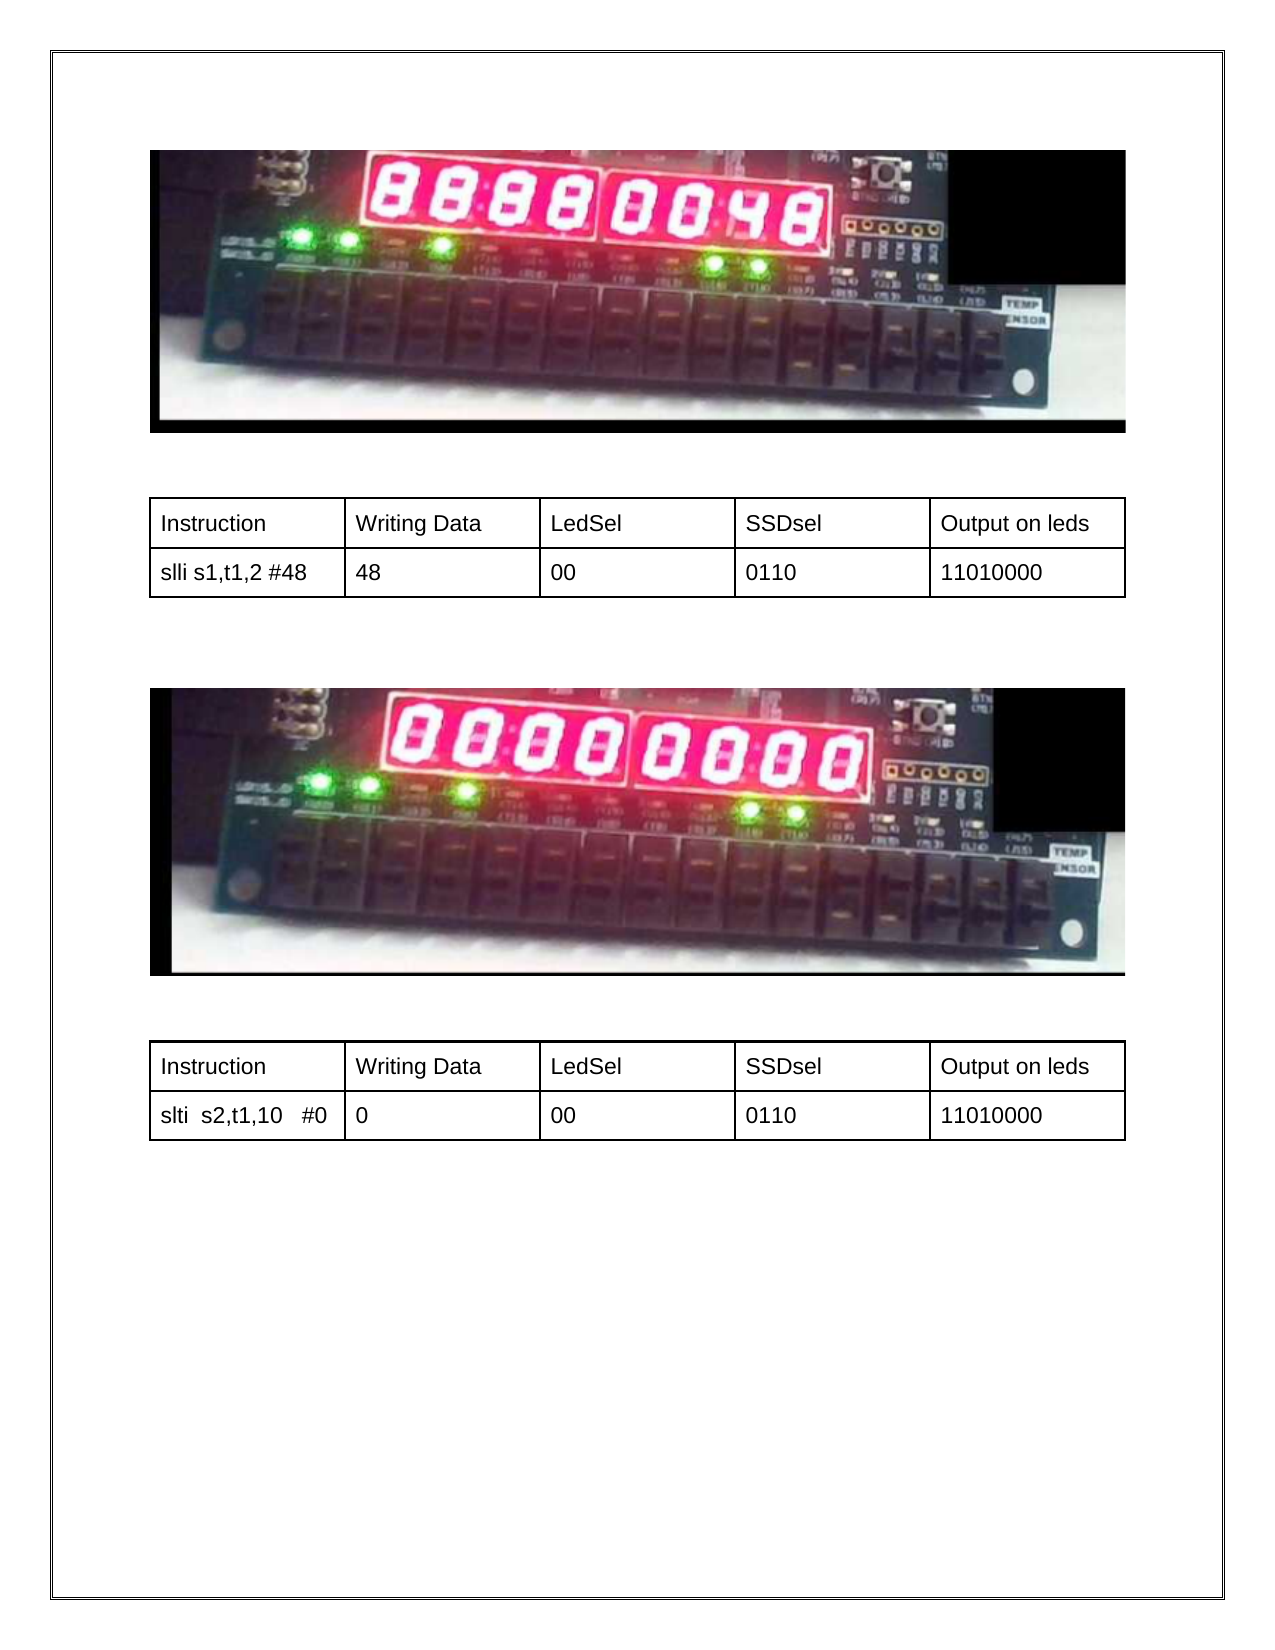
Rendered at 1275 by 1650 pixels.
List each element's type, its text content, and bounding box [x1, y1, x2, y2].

table_header SSDsel [736, 499, 929, 547]
table_cell 11010000 [931, 1092, 1124, 1139]
table_header Output on leds [931, 1043, 1124, 1089]
table_header Writing Data [346, 1043, 539, 1089]
table_cell 0110 [736, 549, 929, 596]
table_header Instruction [151, 499, 344, 547]
picture [150, 150, 1126, 433]
table_cell 00 [541, 1092, 734, 1139]
table_cell 0 [346, 1092, 539, 1139]
table_cell 00 [541, 549, 734, 596]
table_cell slti s2,t1,10 #0 [151, 1092, 344, 1139]
picture [150, 688, 1125, 976]
table_header Instruction [151, 1043, 344, 1089]
table_header SSDsel [736, 1043, 929, 1089]
table_cell 48 [346, 549, 539, 596]
table_header Output on leds [931, 499, 1124, 547]
table_header LedSel [541, 1043, 734, 1089]
table_cell 0110 [736, 1092, 929, 1139]
table_cell slli s1,t1,2 #48 [151, 549, 344, 596]
table_header LedSel [541, 499, 734, 547]
table_cell 11010000 [931, 549, 1124, 596]
table_header Writing Data [346, 499, 539, 547]
